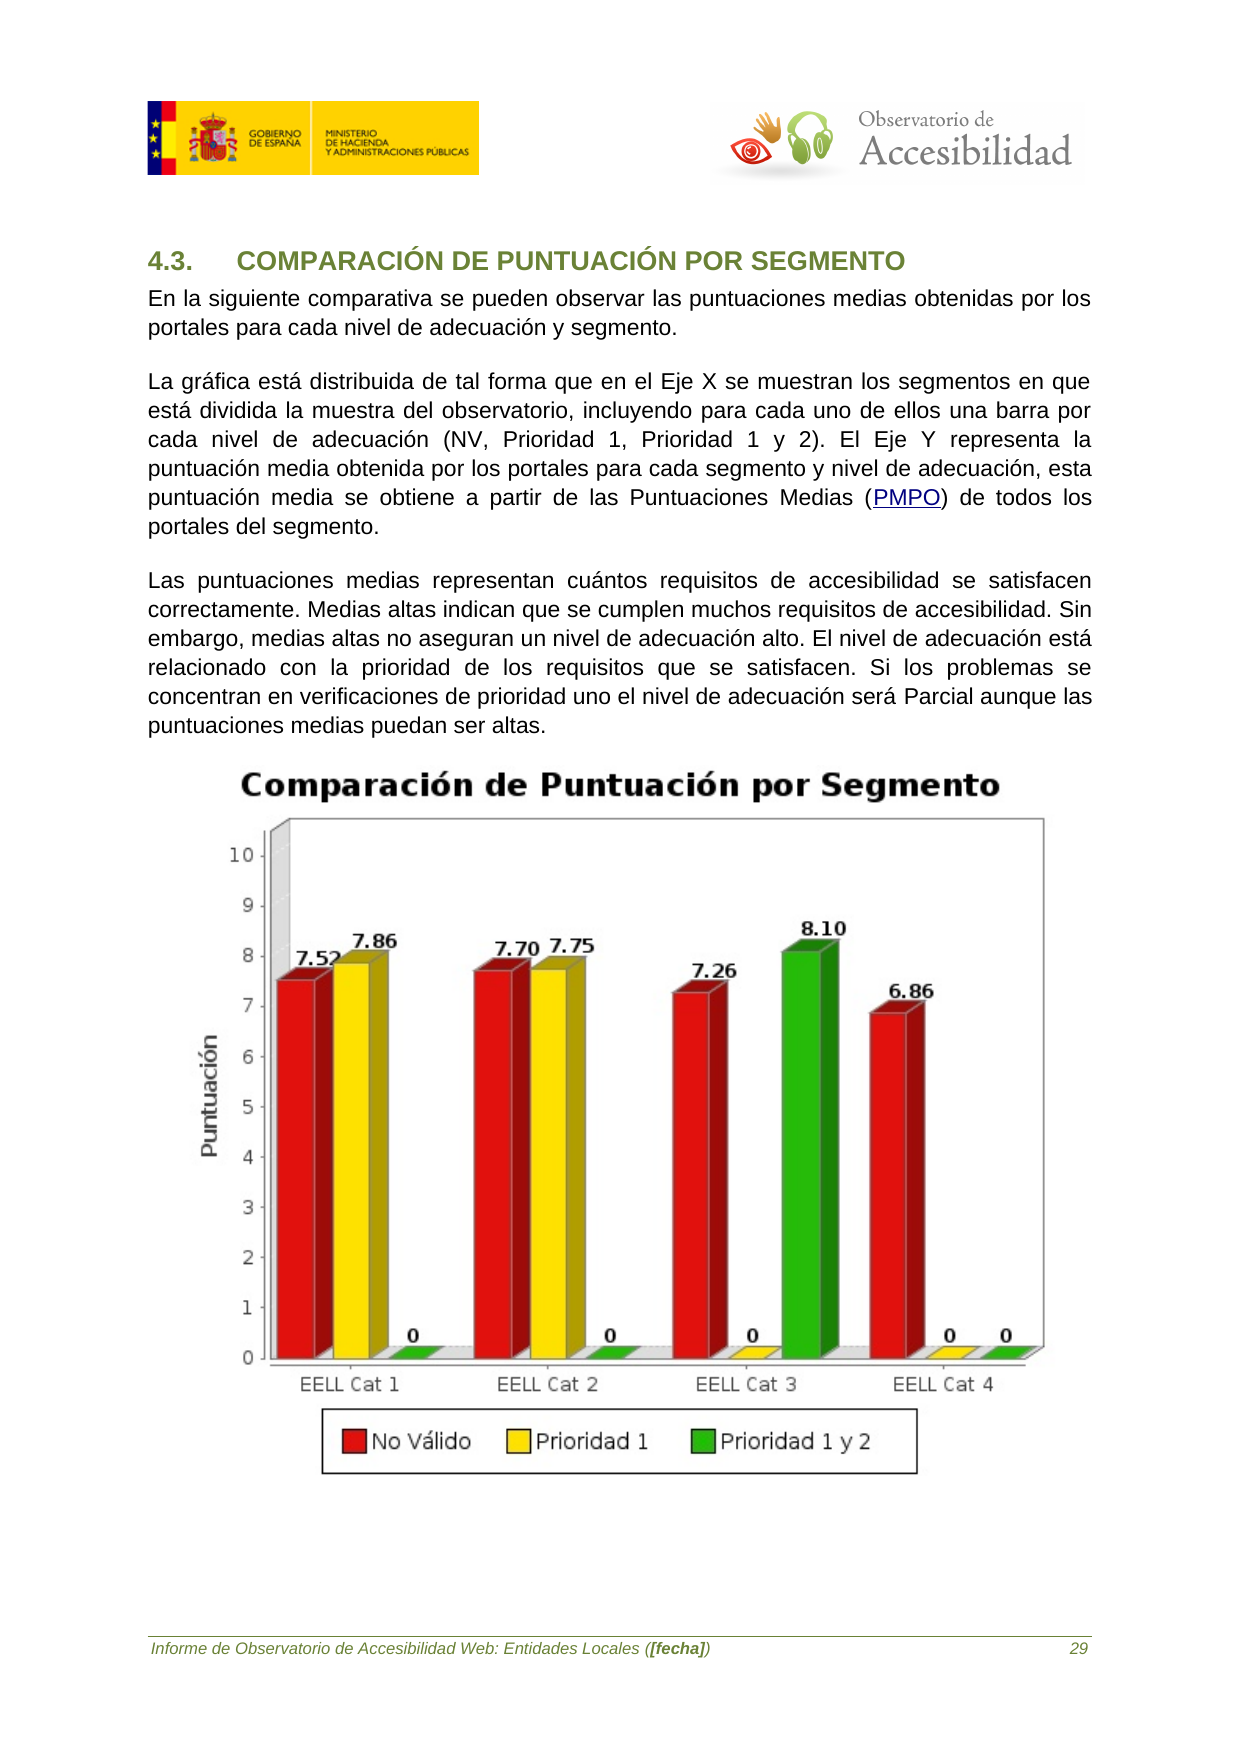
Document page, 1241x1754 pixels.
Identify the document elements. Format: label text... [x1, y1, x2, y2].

picture [147, 101, 479, 175]
text Las puntuaciones medias representan cuántos requisitos de accesibilidad se satisfacen correctamente. Medias altas indican que se cumplen muchos requisitos de accesibilidad. Sin embargo, medias altas no aseguran un nivel de adecuación alto. El nivel de adecuación está relacionado con la prioridad de los requisitos que se satisfacen. Si los problemas se concentran en verificaciones de prioridad uno el nivel de adecuación será Parcial aunque las puntuaciones medias puedan ser altas. [148, 567, 1092, 738]
text La gráfica está distribuida de tal forma que en el Eje X se muestran los segmentos en que está dividida la muestra del observatorio, incluyendo para cada uno de ellos una barra por cada nivel de adecuación (NV, Prioridad 1, Prioridad 1 y 2). El Eje Y representa la puntuación media obtenida por los portales para cada segmento y nivel de adecuación, esta puntuación media se obtiene a partir de las Puntuaciones Medias (PMPO) de todos los portales del segmento. [148, 368, 1092, 539]
picture [178, 765, 1062, 1476]
text En la siguiente comparativa se pueden observar las puntuaciones medias obtenidas por los portales para cada nivel de adecuación y segmento. [148, 285, 1092, 341]
picture [710, 102, 1086, 185]
subtitle Comparación de puntuación por segmento [148, 245, 1092, 276]
